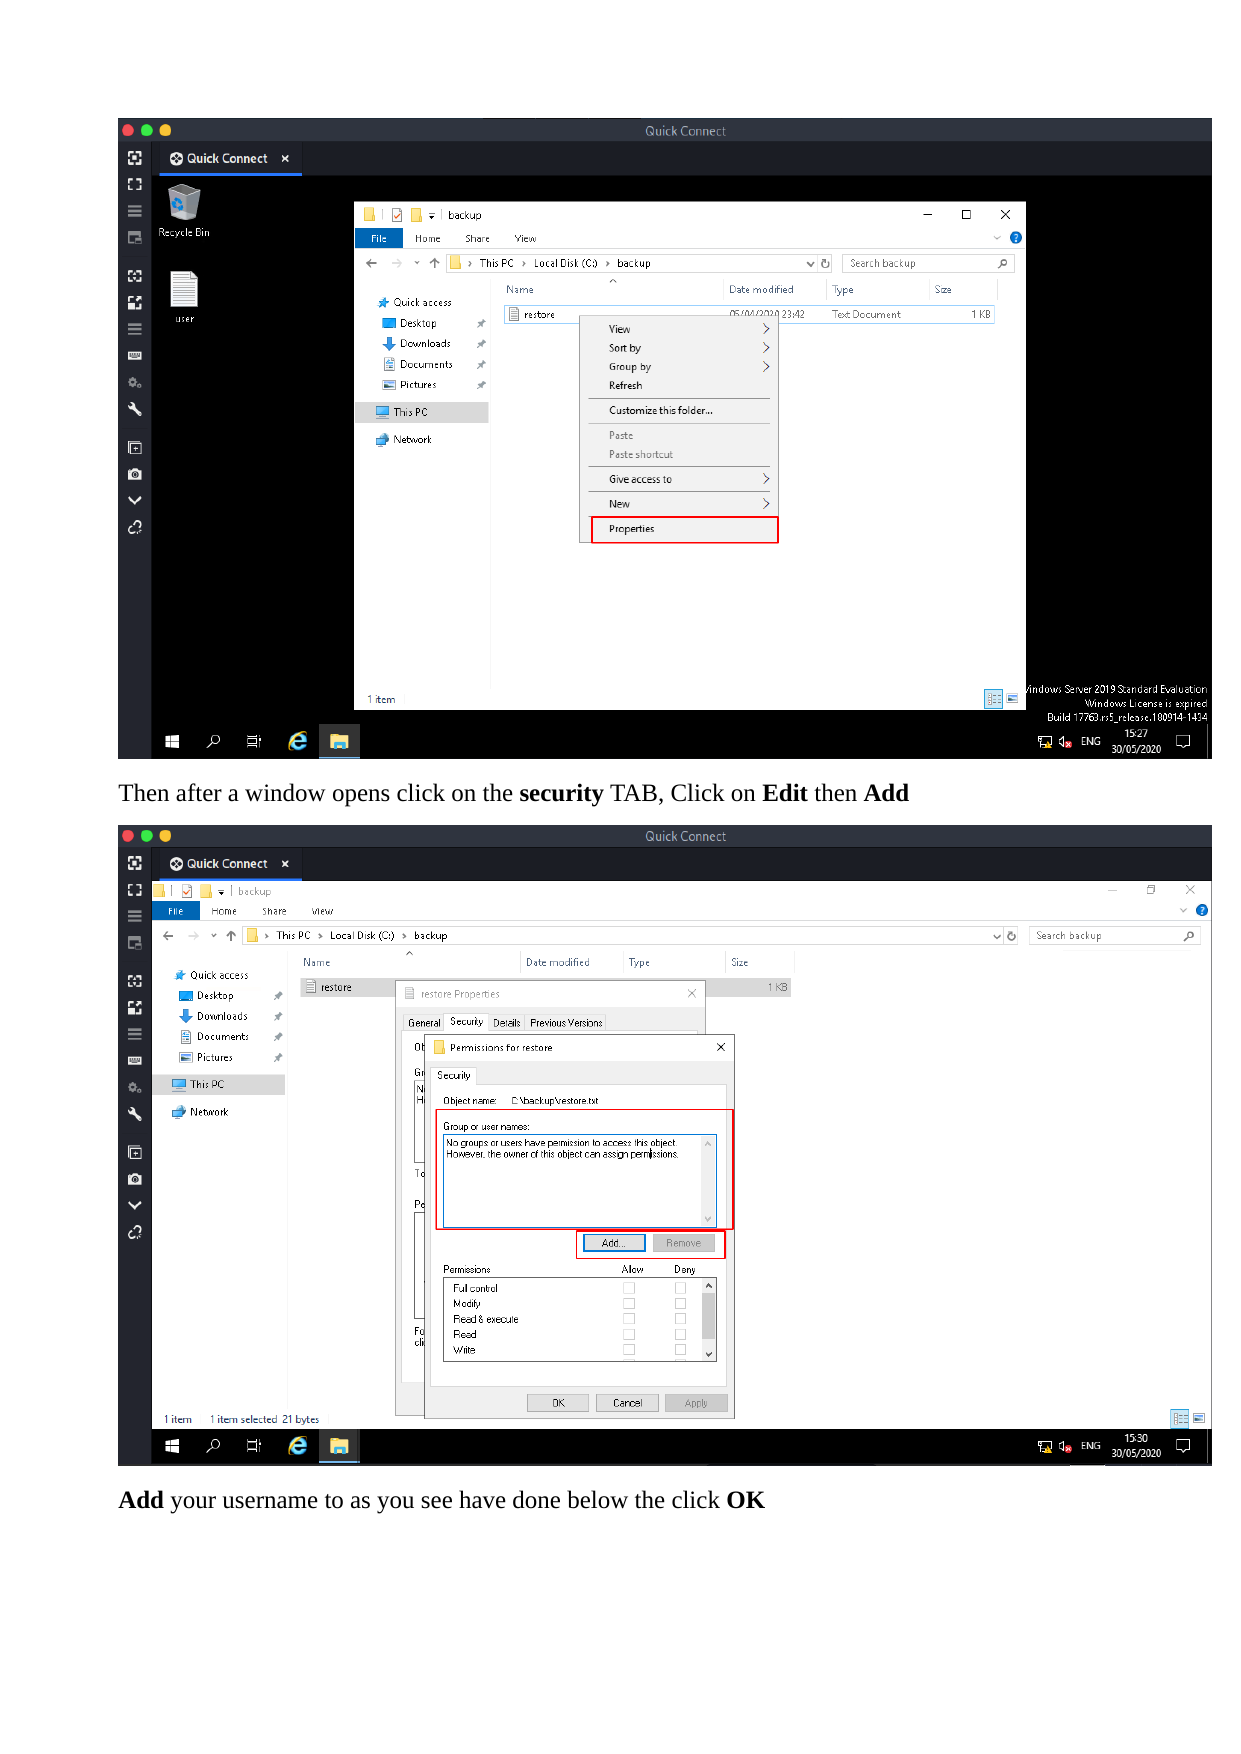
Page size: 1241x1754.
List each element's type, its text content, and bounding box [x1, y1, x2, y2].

text Then after a window opens click on the security TAB, Click on Edit then Add [118, 778, 1122, 806]
picture [118, 118, 1212, 759]
text Add your username to as you see have done below the click OK [118, 1485, 1122, 1513]
picture [118, 825, 1212, 1466]
